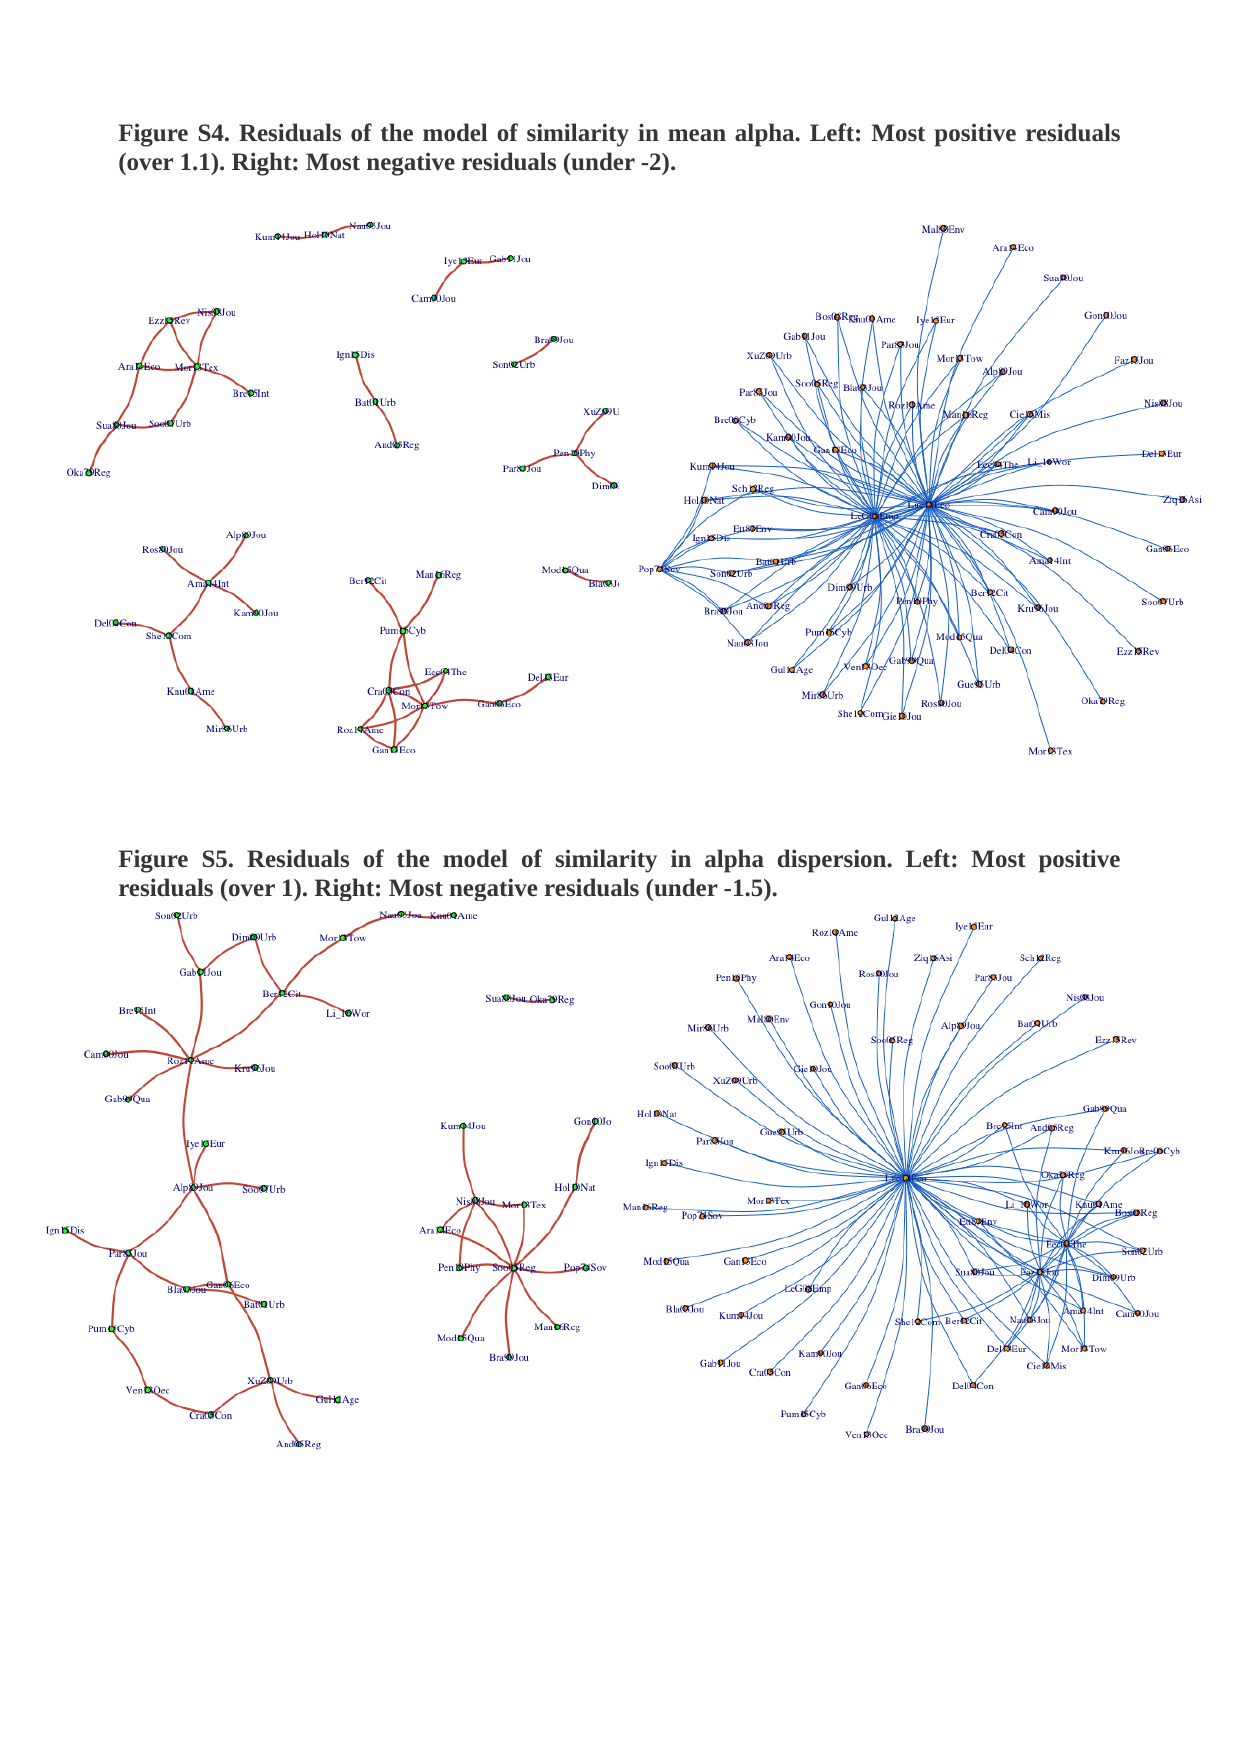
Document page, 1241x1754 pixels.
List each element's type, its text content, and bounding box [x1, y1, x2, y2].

picture [48, 214, 1215, 787]
text Figure S5. Residuals of the model of similarity in alpha dispersion. Left: Most positive residuals (over 1). Right: Most negative residuals (under -1.5). [118, 844, 1122, 901]
picture [37, 901, 1186, 1460]
text Figure S4. Residuals of the model of similarity in mean alpha. Left: Most positive residuals (over 1.1). Right: Most negative residuals (under -2). [118, 118, 1122, 176]
